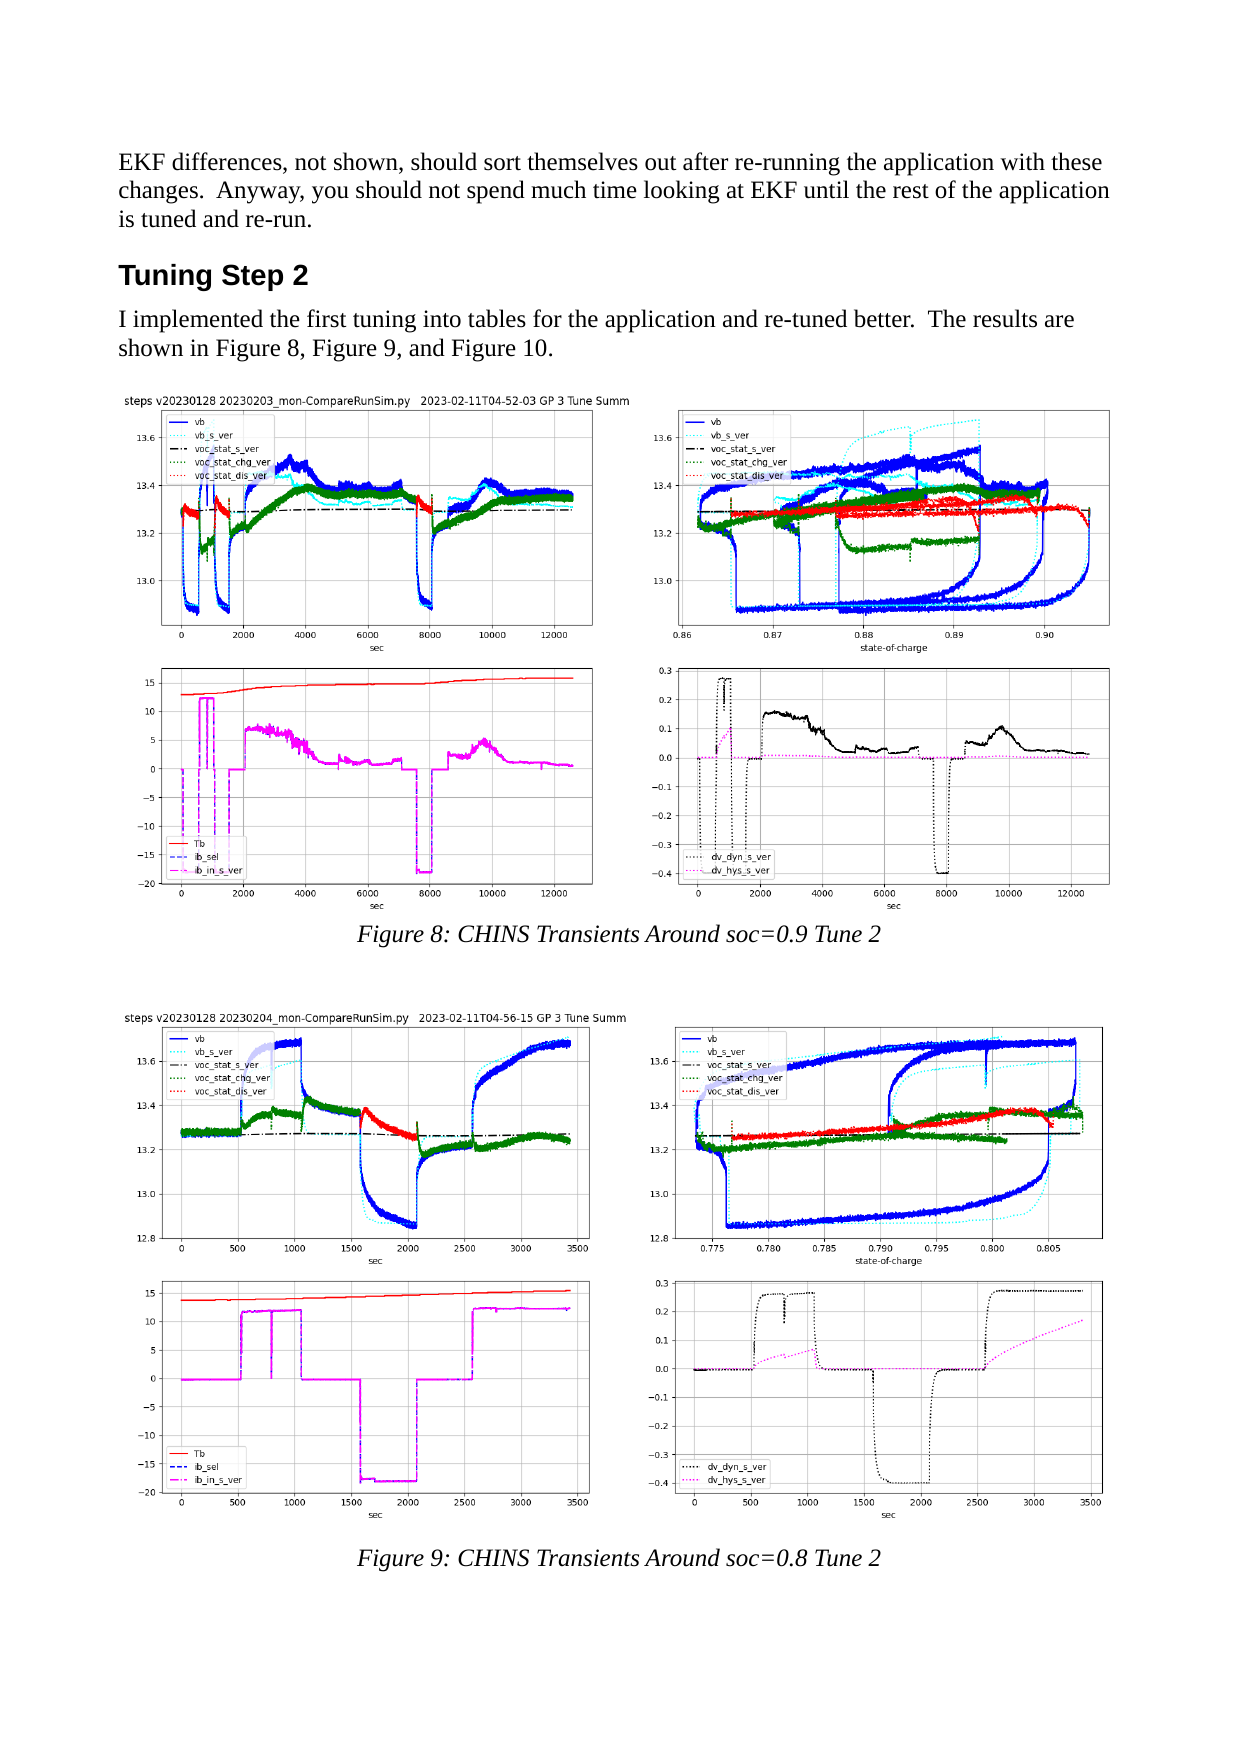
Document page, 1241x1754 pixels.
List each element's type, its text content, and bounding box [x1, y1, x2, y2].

subtitle Tuning Step 2 [118, 258, 1122, 292]
text I implemented the first tuning into tables for the application and re-tuned better. The results are shown in Figure 8, Figure 9, and Figure 10. [118, 304, 1122, 362]
picture [118, 1005, 1122, 1544]
text Figure 9: CHINS Transients Around soc=0.8 Tune 2 [118, 1544, 1122, 1572]
text Figure 8: CHINS Transients Around soc=0.9 Tune 2 [118, 919, 1122, 947]
text EKF differences, not shown, should sort themselves out after re-running the application with these changes. Anyway, you should not spend much time looking at EKF until the rest of the application is tuned and re-run. [118, 147, 1122, 233]
picture [118, 390, 1122, 919]
